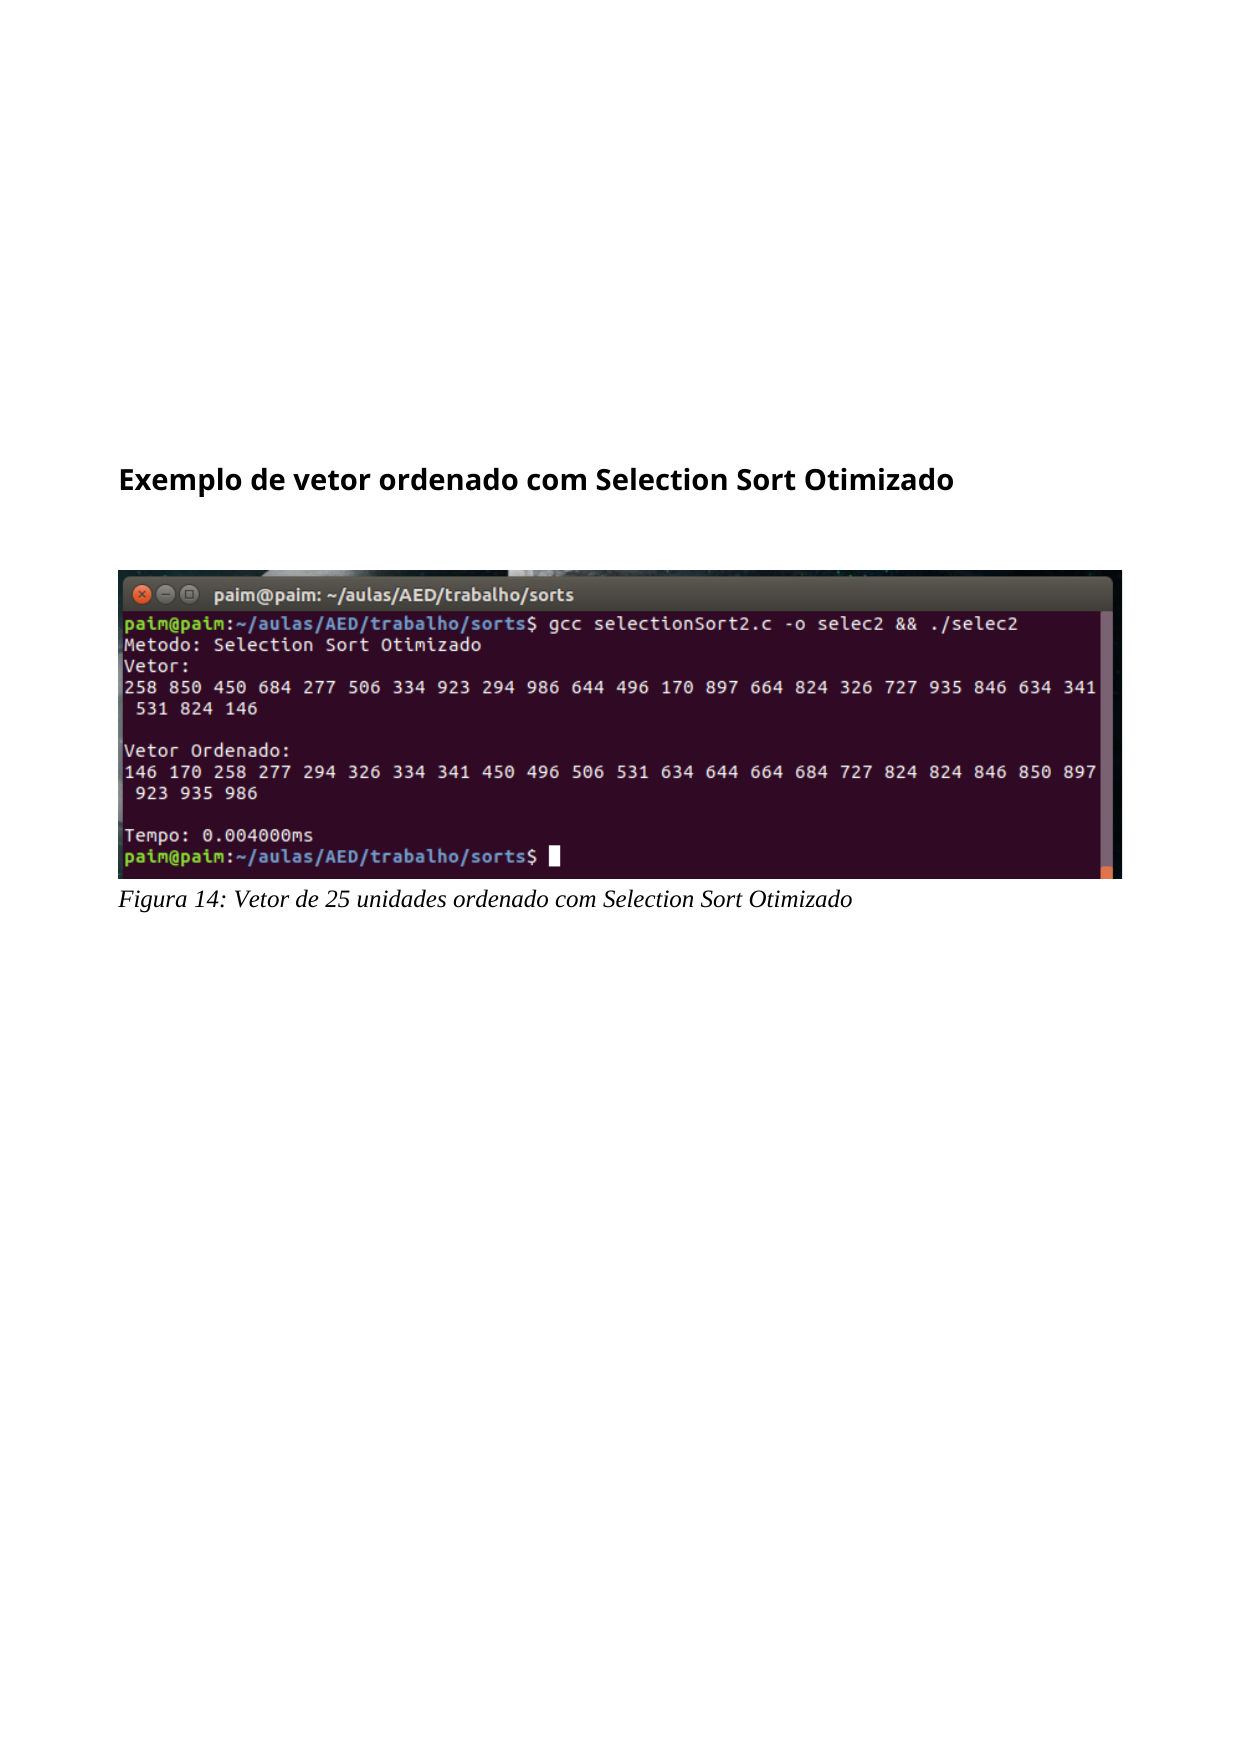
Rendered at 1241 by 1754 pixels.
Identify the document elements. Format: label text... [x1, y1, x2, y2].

text Figura 14: Vetor de 25 unidades ordenado com Selection Sort Otimizado [118, 879, 1122, 913]
text Exemplo de vetor ordenado com Selection Sort Otimizado [118, 459, 1122, 498]
picture [118, 570, 1123, 879]
